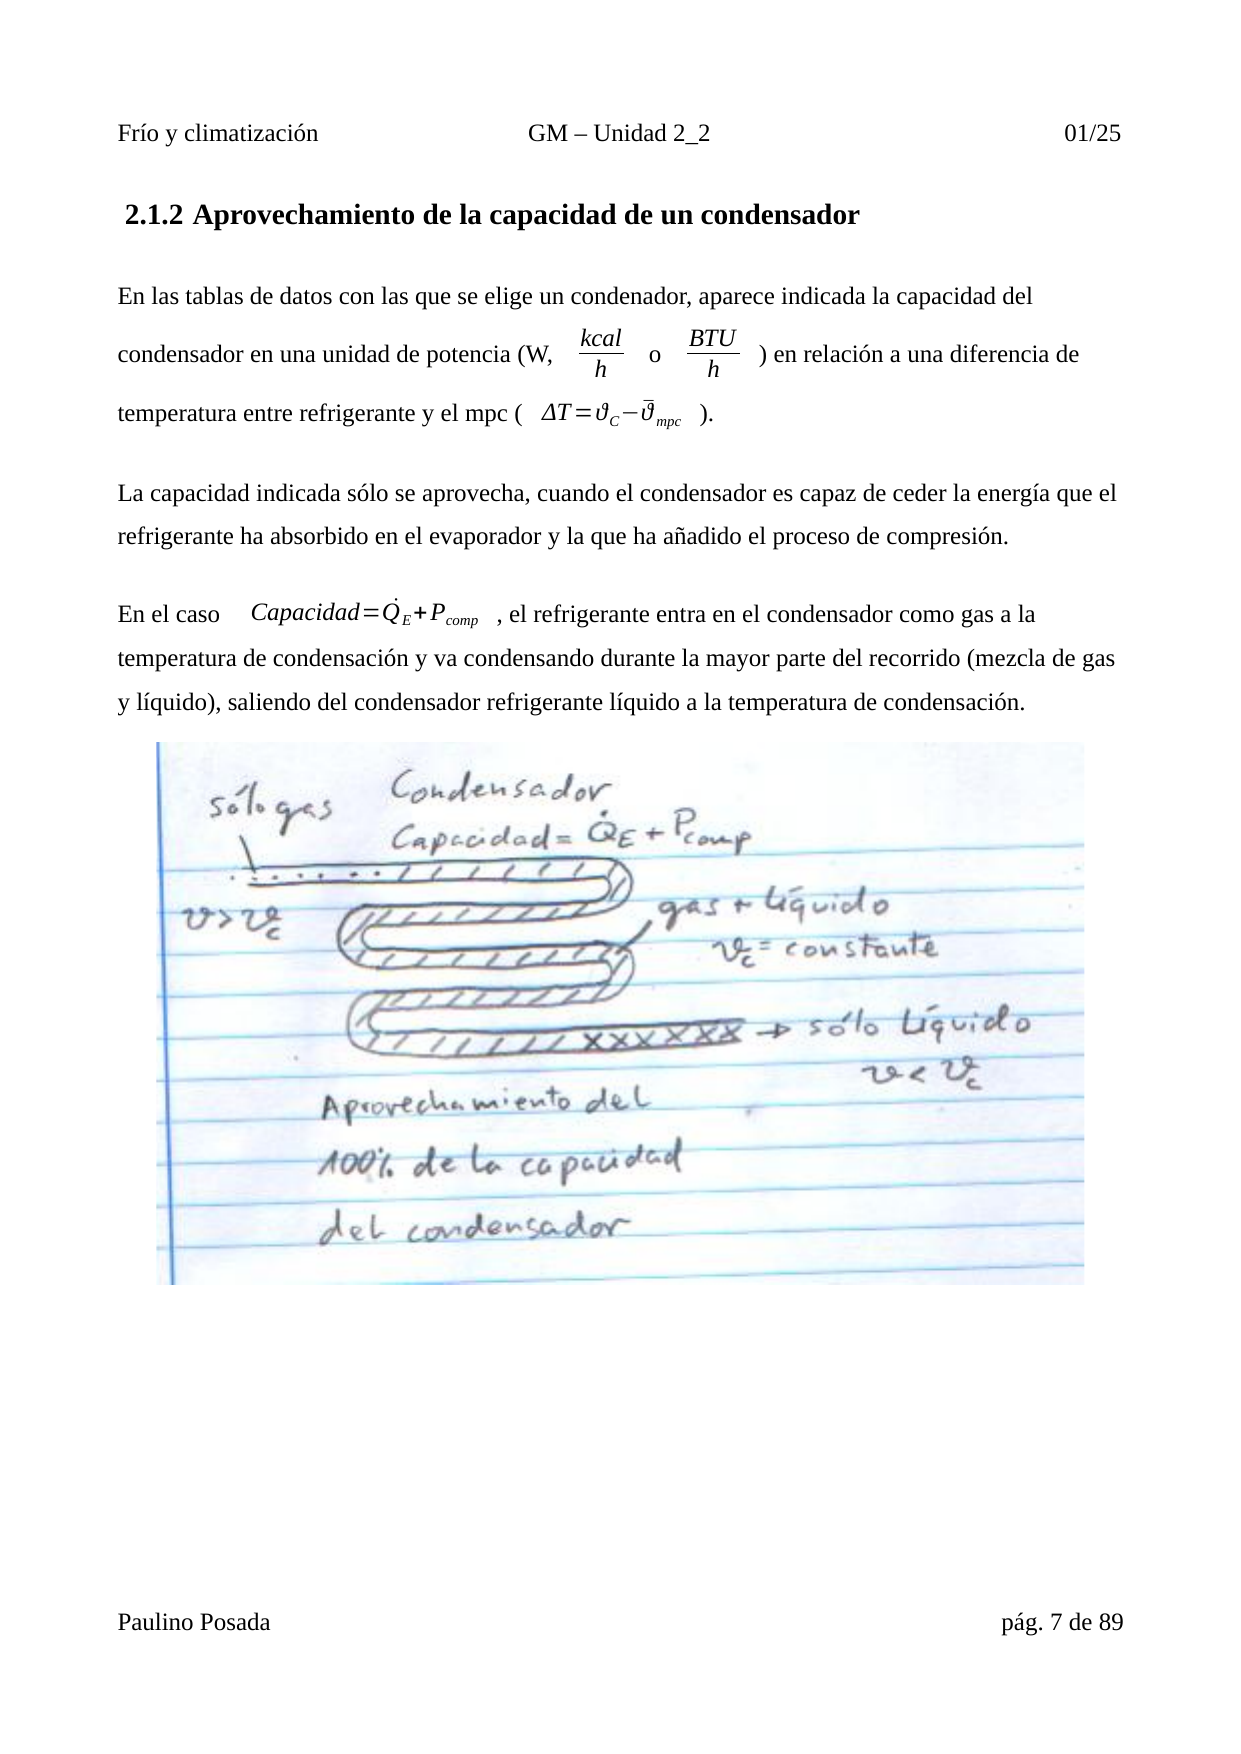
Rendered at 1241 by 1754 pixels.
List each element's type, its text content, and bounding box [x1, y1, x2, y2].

text En las tablas de datos con las que se elige un condenador, aparece indicada la capacidad del condensador en una unidad de potencia (W, o ) en relación a una diferencia de temperatura entre refrigerante y el mpc (). [117, 281, 1123, 430]
picture [156, 742, 1085, 1285]
text En el caso , el refrigerante entra en el condensador como gas a la temperatura de condensación y va condensando durante la mayor parte del recorrido (mezcla de gas y líquido), saliendo del condensador refrigerante líquido a la temperatura de condensación. [117, 597, 1123, 715]
subtitle Aprovechamiento de la capacidad de un condensador [117, 197, 1123, 231]
text La capacidad indicada sólo se aprovecha, cuando el condensador es capaz de ceder la energía que el refrigerante ha absorbido en el evaporador y la que ha añadido el proceso de compresión. [117, 478, 1123, 549]
